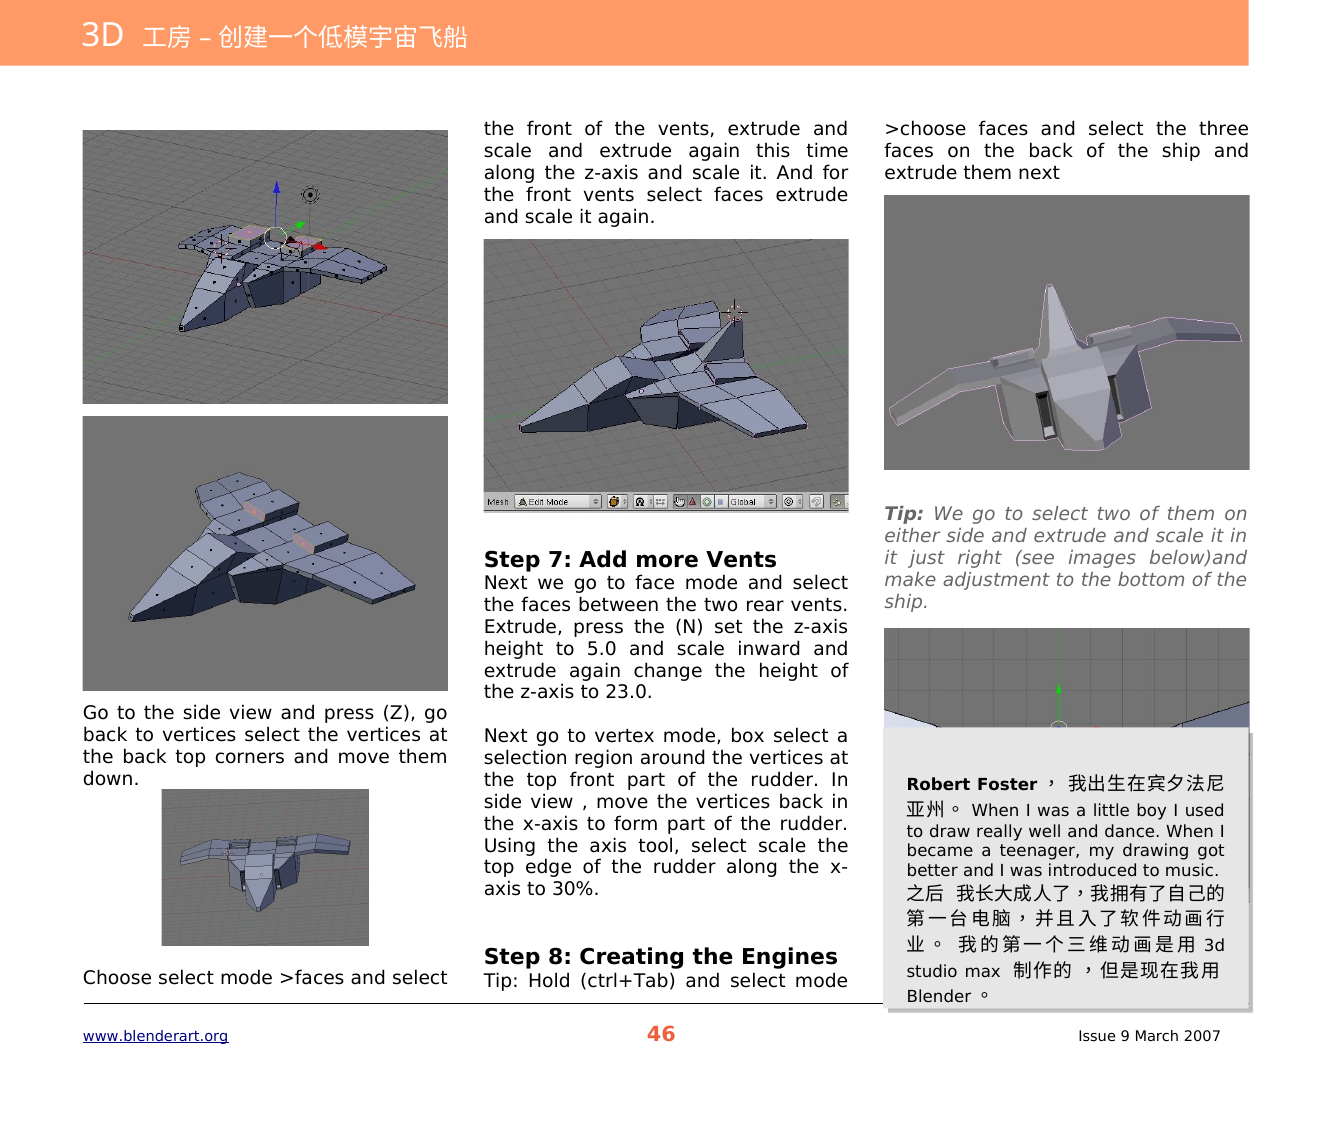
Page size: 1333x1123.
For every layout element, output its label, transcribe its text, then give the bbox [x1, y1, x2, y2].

picture [884, 628, 1250, 903]
picture [82, 130, 448, 404]
text >choose faces and select the three faces on the back of the ship and extrude them next [884, 118, 1249, 184]
text Tip: We go to select two of them on either side and extrude and scale it in it just right (see images below)and make adjustment to the bottom of the ship. [884, 503, 1249, 613]
text [83, 404, 448, 416]
text Go to the side view and press (Z), go back to vertices select the vertices at the back top corners and move them down. [83, 691, 448, 790]
text [83, 118, 448, 130]
picture [161, 789, 369, 946]
text Step 8: Creating the Engines [483, 944, 849, 969]
text Next we go to face mode and select the faces between the two rear vents. Extrude, press the (N) set the z-axis height to 5.0 and scale inward and extrude again change the height of the z-axis to 23.0. [483, 572, 849, 703]
text the front of the vents, extrude and scale and extrude again this time along the z-axis and scale it. And for the front vents select faces extrude and scale it again. [483, 118, 849, 227]
picture [884, 195, 1250, 470]
text Tip: Hold (ctrl+Tab) and select mode [483, 969, 849, 991]
text Next go to vertex mode, box select a selection region around the vertices at the top front part of the rudder. In side view , move the vertices back in the x-axis to form part of the rudder. Using the axis tool, select scale the top edge of the rudder along the x-axis to 30%. [483, 725, 849, 900]
text Choose select mode >faces and select [83, 967, 448, 989]
text Step 7: Add more Vents [483, 547, 849, 572]
picture [483, 239, 849, 513]
picture [82, 416, 448, 691]
